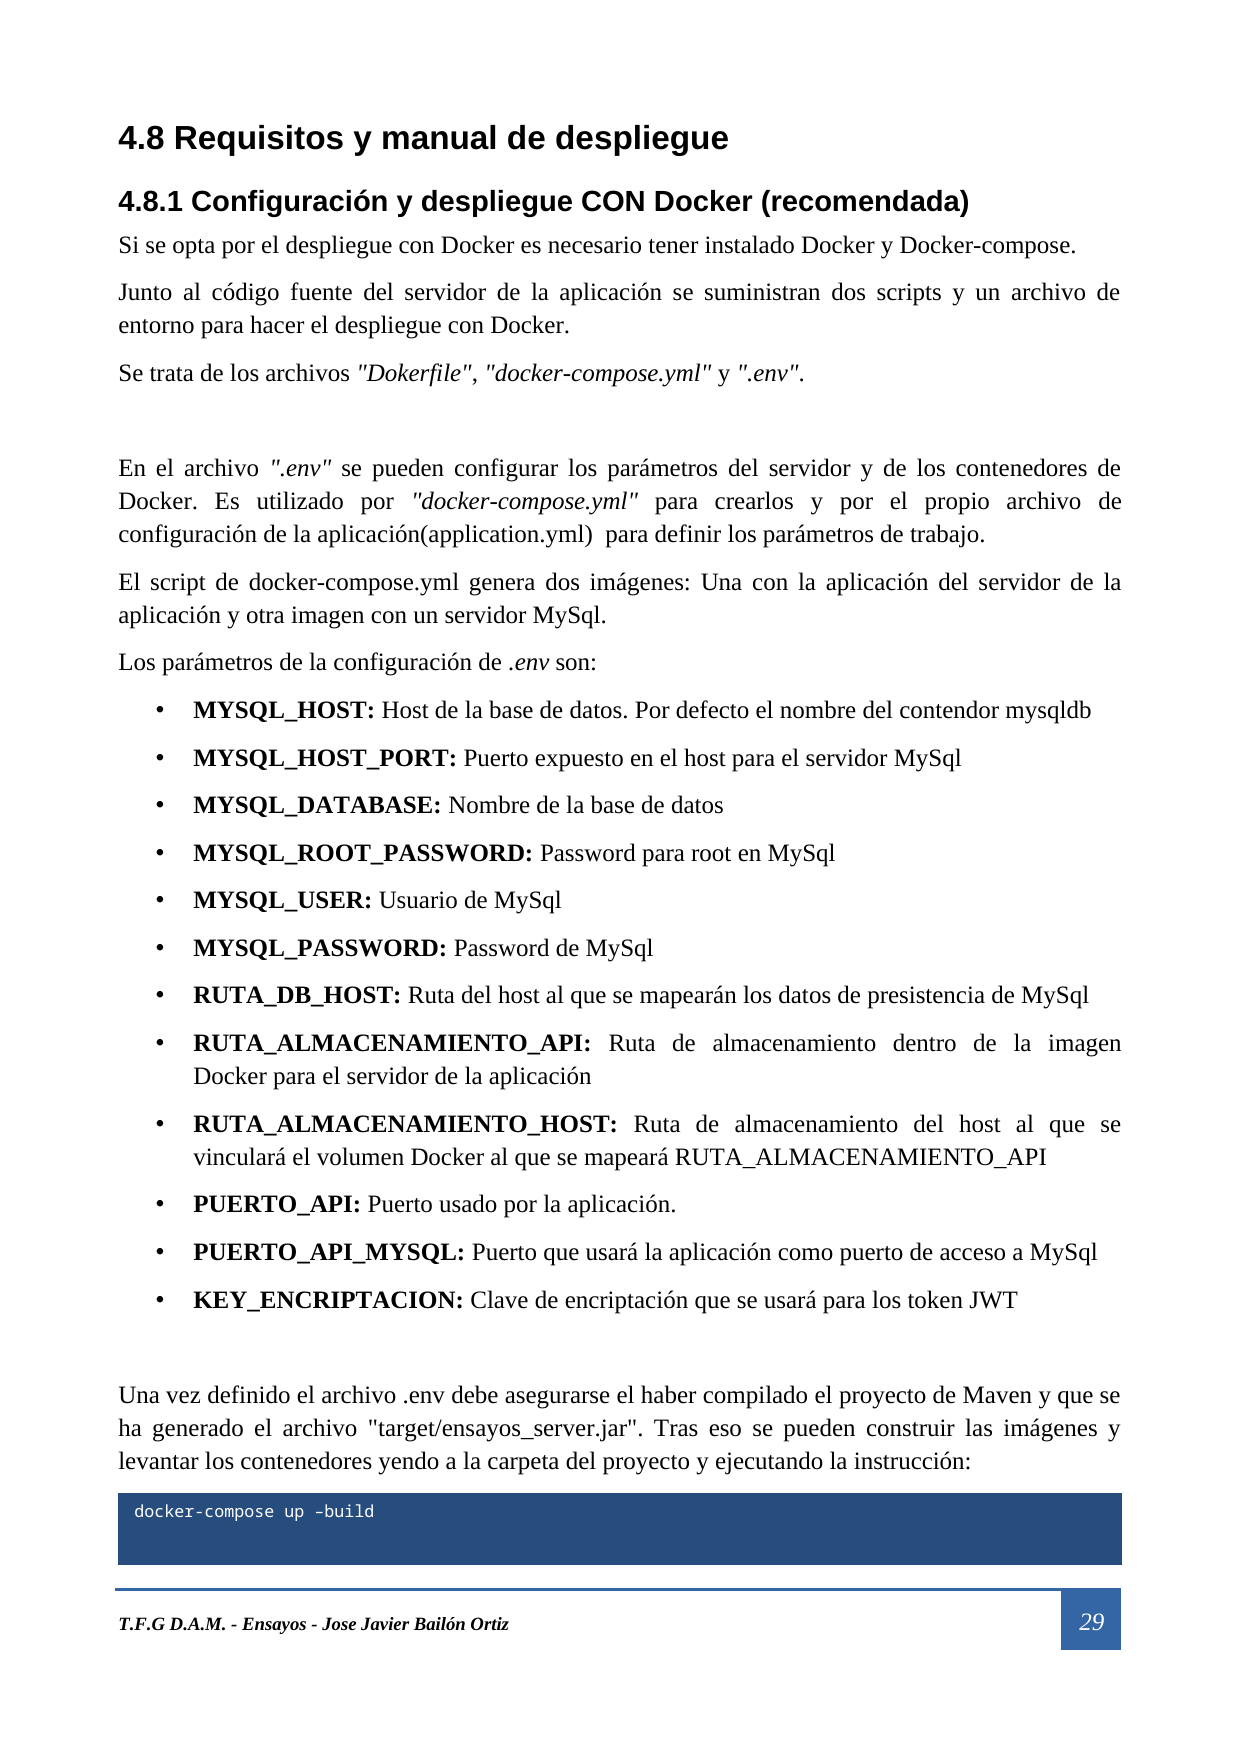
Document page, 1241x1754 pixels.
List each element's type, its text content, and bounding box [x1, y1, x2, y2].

text En el archivo ".env" se pueden configurar los parámetros del servidor y de los contenedores de Docker. Es utilizado por "docker-compose.yml" para crearlos y por el propio archivo de configuración de la aplicación(application.yml) para definir los parámetros de trabajo. [118, 453, 1122, 548]
subtitle 4.8.1 Configuración y despliegue CON Docker (recomendada) [118, 184, 1122, 217]
list RUTA_DB_HOST: Ruta del host al que se mapearán los datos de presistencia de MySql [156, 981, 1122, 1009]
subtitle 4.8 Requisitos y manual de despliegue [118, 118, 1122, 157]
text Se trata de los archivos "Dokerfile", "docker-compose.yml" y ".env". [118, 358, 1122, 387]
list MYSQL_HOST_PORT: Puerto expuesto en el host para el servidor MySql [156, 743, 1122, 771]
list RUTA_ALMACENAMIENTO_HOST: Ruta de almacenamiento del host al que se vinculará el volumen Docker al que se mapeará RUTA_ALMACENAMIENTO_API [156, 1109, 1122, 1171]
text El script de docker-compose.yml genera dos imágenes: Una con la aplicación del servidor de la aplicación y otra imagen con un servidor MySql. [118, 567, 1122, 628]
list PUERTO_API_MYSQL: Puerto que usará la aplicación como puerto de acceso a MySql [156, 1237, 1122, 1266]
text Una vez definido el archivo .env debe asegurarse el haber compilado el proyecto de Maven y que se ha generado el archivo "target/ensayos_server.jar". Tras eso se pueden construir las imágenes y levantar los contenedores yendo a la carpeta del proyecto y ejecutando la instrucción: [118, 1380, 1122, 1475]
text docker-compose up –build [118, 1493, 1122, 1522]
list MYSQL_HOST: Host de la base de datos. Por defecto el nombre del contendor mysqldb [156, 695, 1122, 724]
list MYSQL_USER: Usuario de MySql [156, 885, 1122, 914]
text Si se opta por el despliegue con Docker es necesario tener instalado Docker y Docker-compose. [118, 230, 1122, 258]
list PUERTO_API: Puerto usado por la aplicación. [156, 1189, 1122, 1218]
list MYSQL_DATABASE: Nombre de la base de datos [156, 790, 1122, 819]
list MYSQL_ROOT_PASSWORD: Password para root en MySql [156, 838, 1122, 867]
list MYSQL_PASSWORD: Password de MySql [156, 933, 1122, 962]
text Junto al código fuente del servidor de la aplicación se suministran dos scripts y un archivo de entorno para hacer el despliegue con Docker. [118, 277, 1122, 339]
list KEY_ENCRIPTACION: Clave de encriptación que se usará para los token JWT [156, 1285, 1122, 1313]
text Los parámetros de la configuración de .env son: [118, 647, 1122, 676]
list RUTA_ALMACENAMIENTO_API: Ruta de almacenamiento dentro de la imagen Docker para el servidor de la aplicación [156, 1028, 1122, 1090]
